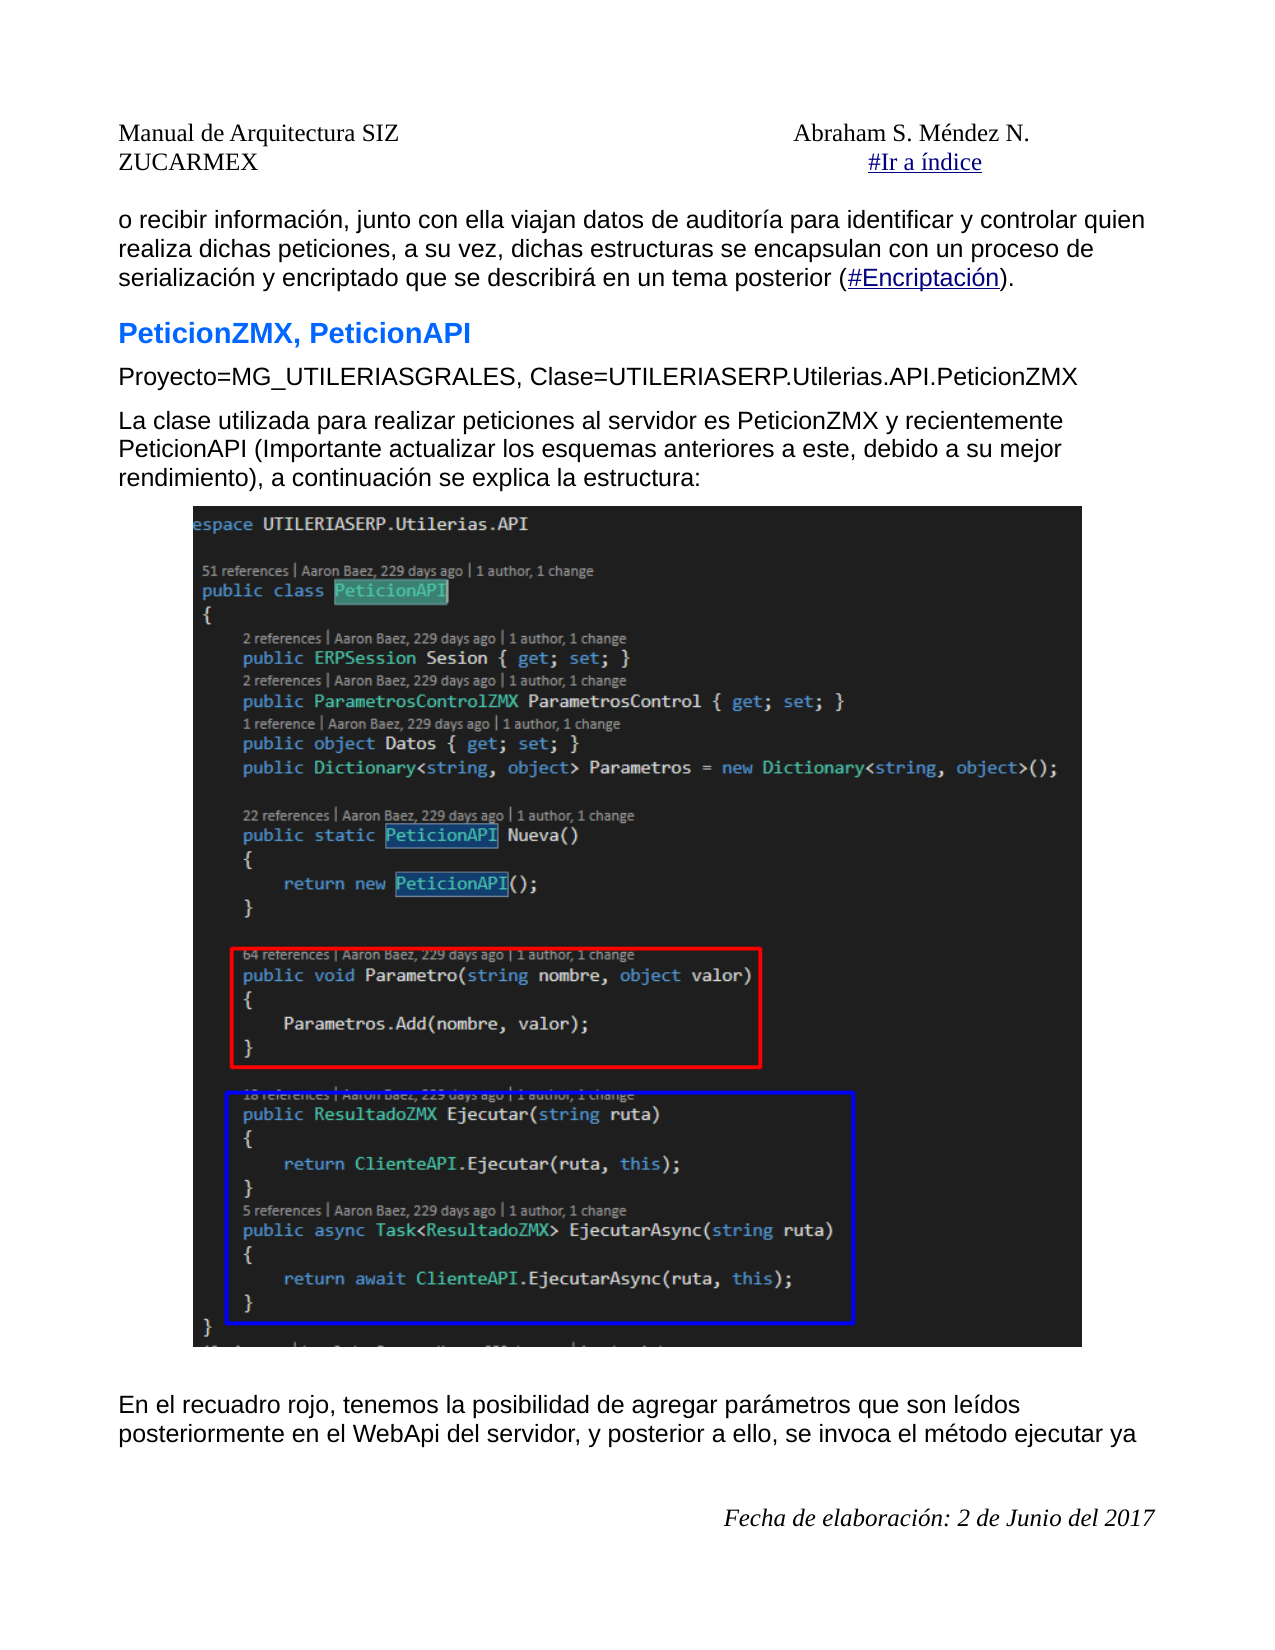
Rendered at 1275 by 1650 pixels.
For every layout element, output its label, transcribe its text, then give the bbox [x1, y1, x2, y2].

text En el recuadro rojo, tenemos la posibilidad de agregar parámetros que son leídos posteriormente en el WebApi del servidor, y posterior a ello, se invoca el método ejecutar ya [118, 1390, 1157, 1448]
text o recibir información, junto con ella viajan datos de auditoría para identificar y controlar quien realiza dichas peticiones, a su vez, dichas estructuras se encapsulan con un proceso de serialización y encriptado que se describirá en un tema posterior (#Encriptación). [118, 205, 1157, 291]
text La clase utilizada para realizar peticiones al servidor es PeticionZMX y recientemente PeticionAPI (Importante actualizar los esquemas anteriores a este, debido a su mejor rendimiento), a continuación se explica la estructura: [118, 406, 1157, 492]
text PeticionZMX, PeticionAPI [118, 316, 1157, 350]
picture [193, 506, 1082, 1347]
text Proyecto=MG_UTILERIASGRALES, Clase=UTILERIASERP.Utilerias.API.PeticionZMX [118, 362, 1157, 391]
